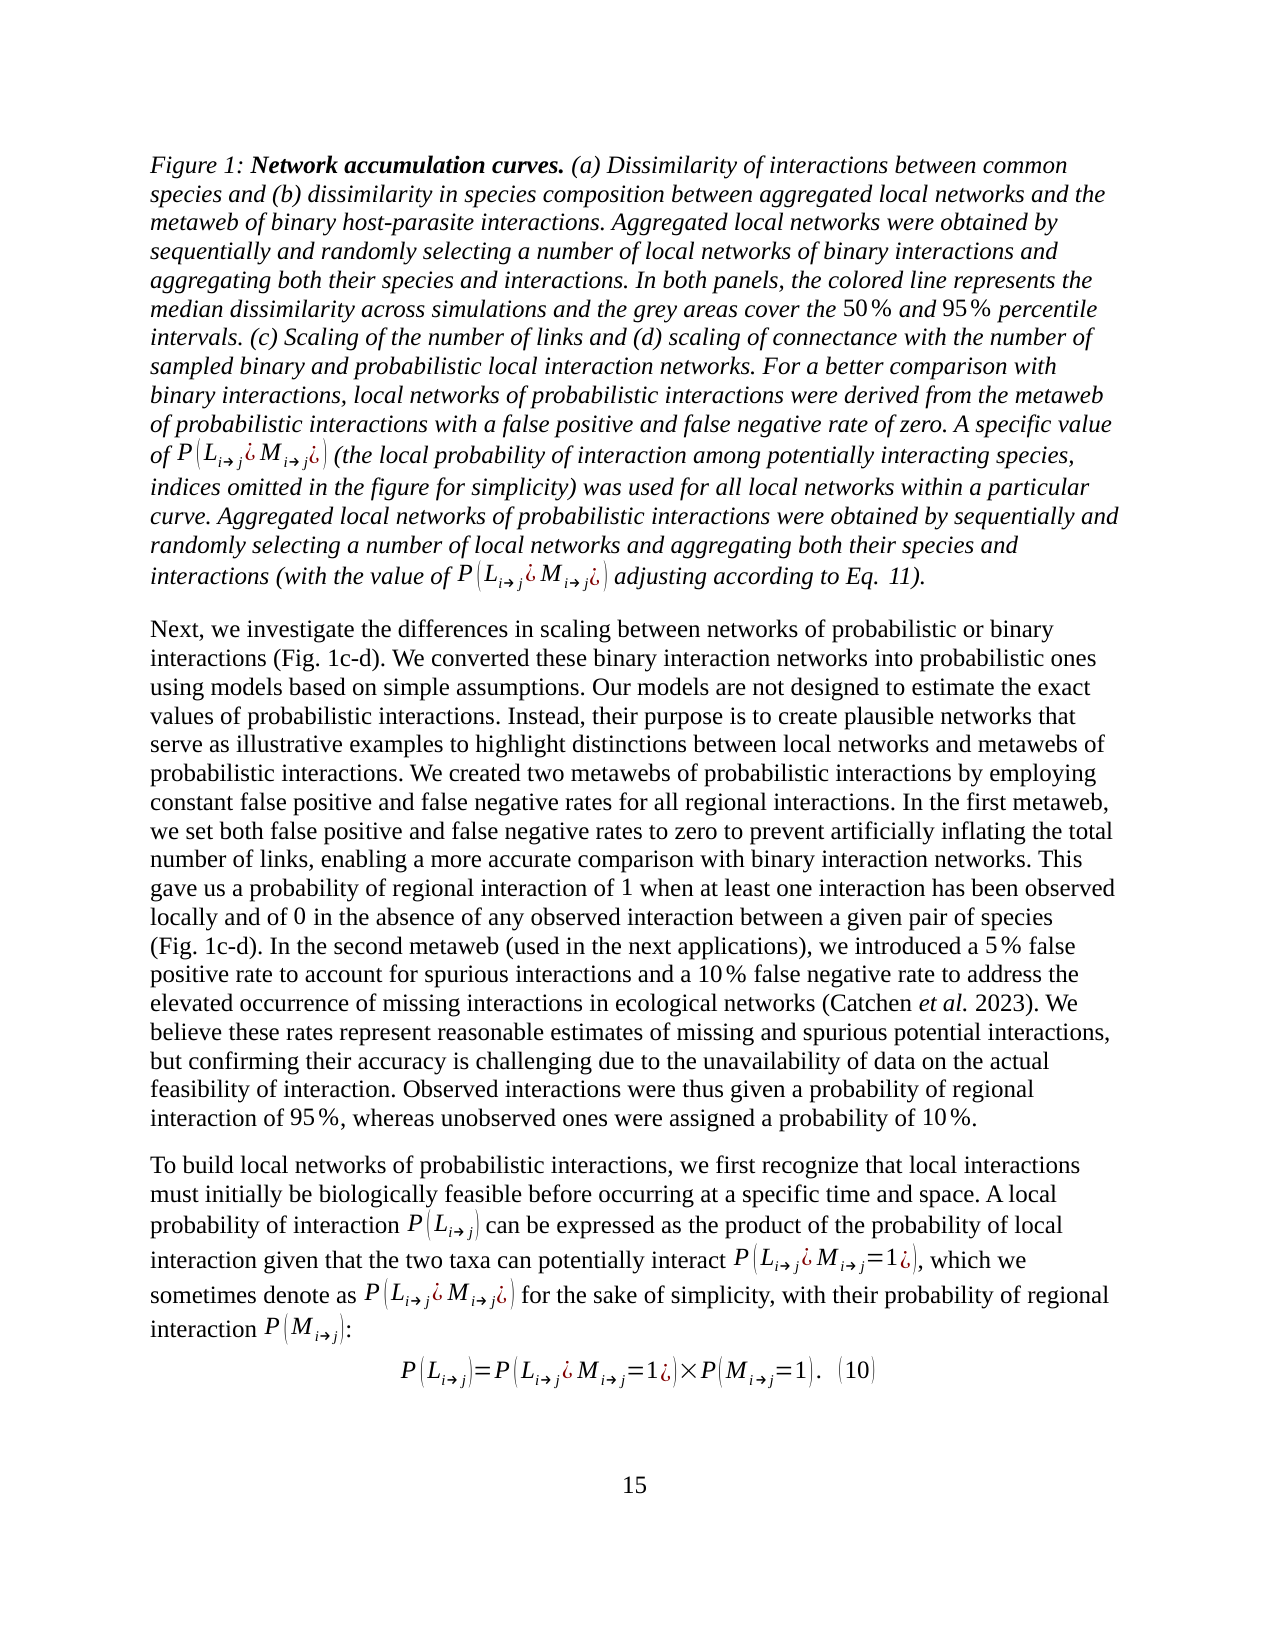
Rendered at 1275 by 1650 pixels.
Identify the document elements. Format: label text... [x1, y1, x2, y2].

text To build local networks of probabilistic interactions, we first recognize that local interactions must initially be biologically feasible before occurring at a specific time and space. A local probability of interaction can be expressed as the product of the probability of local interaction given that the two taxa can potentially interact , which we sometimes denote as for the sake of simplicity, with their probability of regional interaction : [150, 1150, 1125, 1346]
text Figure 1: Network accumulation curves. (a) Dissimilarity of interactions between common species and (b) dissimilarity in species composition between aggregated local networks and the metaweb of binary host-parasite interactions. Aggregated local networks were obtained by sequentially and randomly selecting a number of local networks of binary interactions and aggregating both their species and interactions. In both panels, the colored line represents the median dissimilarity across simulations and the grey areas cover the and percentile intervals. (c) Scaling of the number of links and (d) scaling of connectance with the number of sampled binary and probabilistic local interaction networks. For a better comparison with binary interactions, local networks of probabilistic interactions were derived from the metaweb of probabilistic interactions with a false positive and false negative rate of zero. A specific value of (the local probability of interaction among potentially interacting species, indices omitted in the figure for simplicity) was used for all local networks within a particular curve. Aggregated local networks of probabilistic interactions were obtained by sequentially and randomly selecting a number of local networks and aggregating both their species and interactions (with the value of adjusting according to Eq. 11). [150, 150, 1125, 593]
text Next, we investigate the differences in scaling between networks of probabilistic or binary interactions (Fig. 1c-d). We converted these binary interaction networks into probabilistic ones using models based on simple assumptions. Our models are not designed to estimate the exact values of probabilistic interactions. Instead, their purpose is to create plausible networks that serve as illustrative examples to highlight distinctions between local networks and metawebs of probabilistic interactions. We created two metawebs of probabilistic interactions by employing constant false positive and false negative rates for all regional interactions. In the first metaweb, we set both false positive and false negative rates to zero to prevent artificially inflating the total number of links, enabling a more accurate comparison with binary interaction networks. This gave us a probability of regional interaction of when at least one interaction has been observed locally and of in the absence of any observed interaction between a given pair of species (Fig. 1c-d). In the second metaweb (used in the next applications), we introduced a false positive rate to account for spurious interactions and a false negative rate to address the elevated occurrence of missing interactions in ecological networks (Catchen et al. 2023). We believe these rates represent reasonable estimates of missing and spurious potential interactions, but confirming their accuracy is challenging due to the unavailability of data on the actual feasibility of interaction. Observed interactions were thus given a probability of regional interaction of , whereas unobserved ones were assigned a probability of . [150, 614, 1125, 1132]
